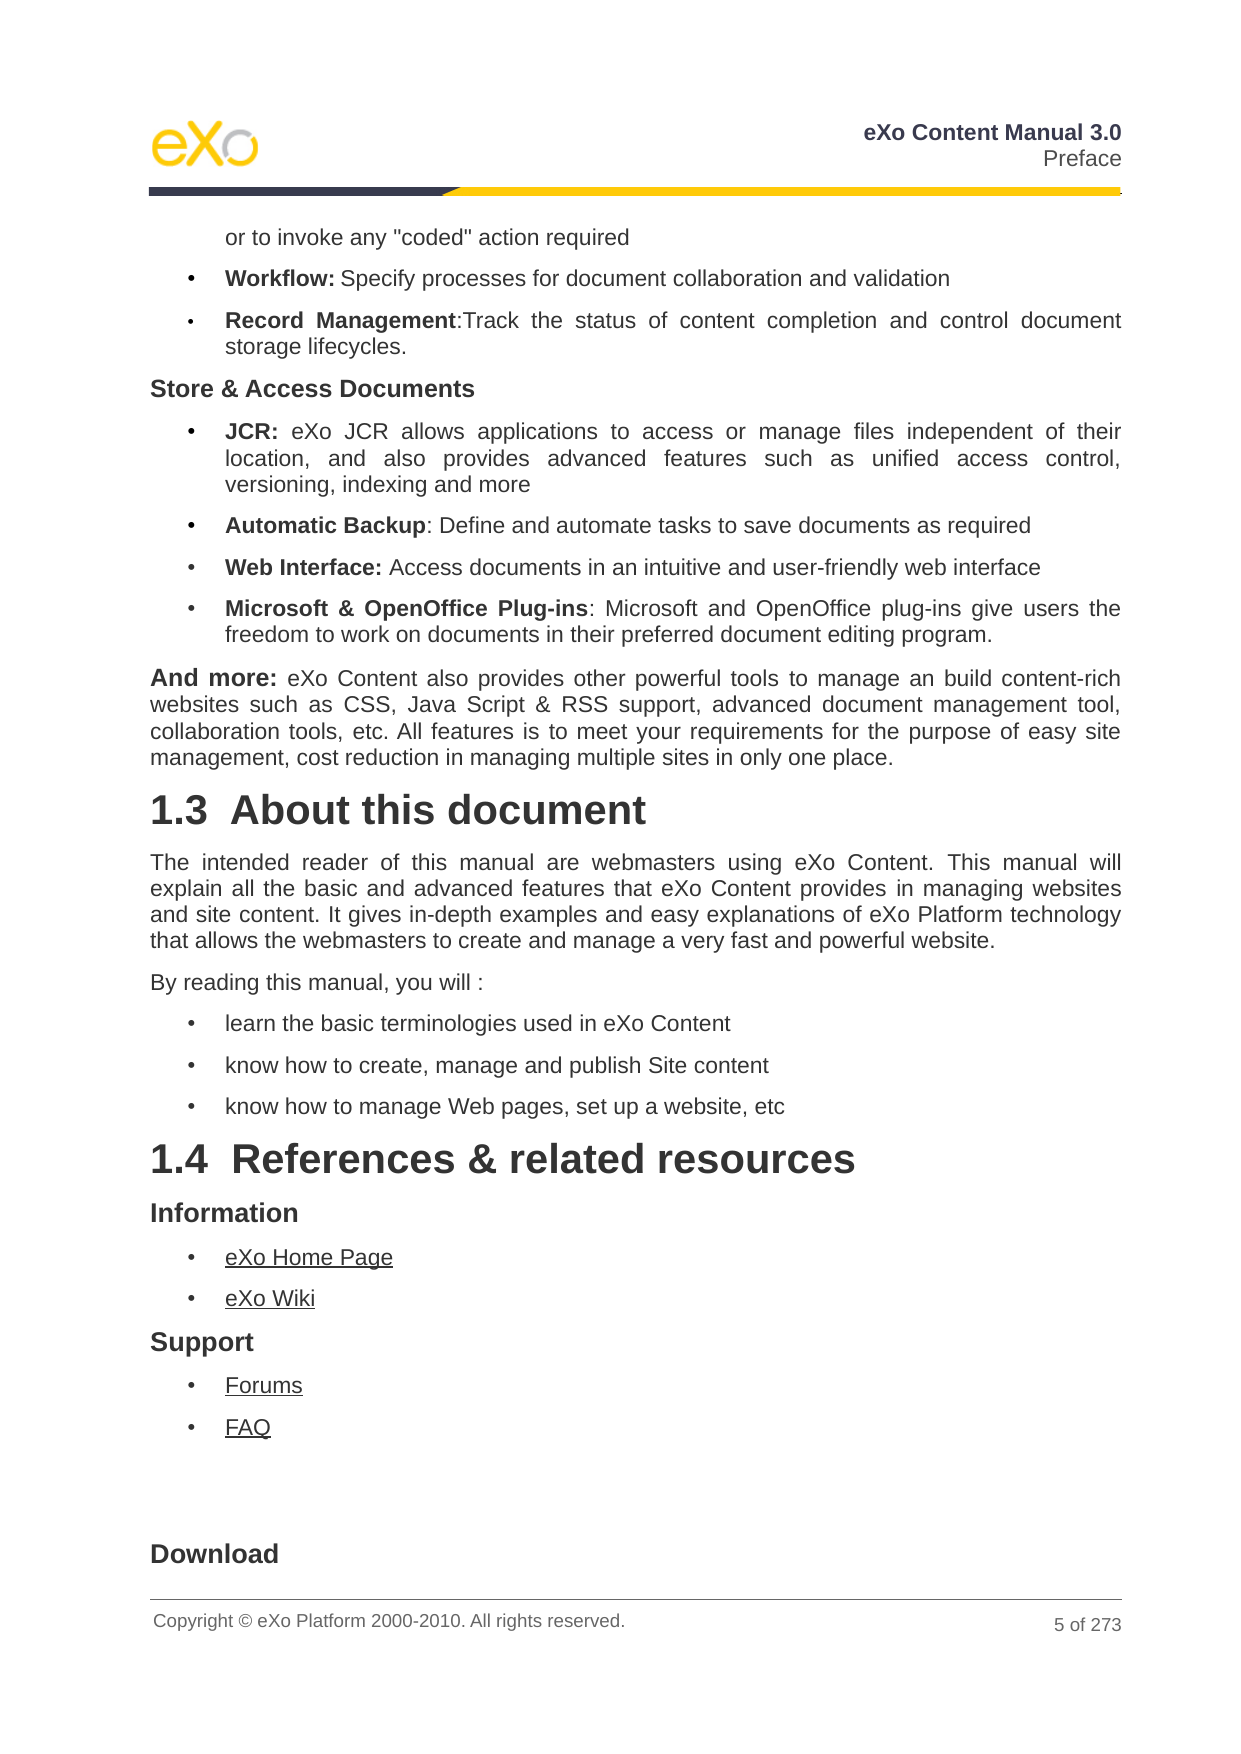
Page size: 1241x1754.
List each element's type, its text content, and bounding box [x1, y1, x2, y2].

picture [152, 120, 259, 167]
text By reading this manual, you will : [150, 969, 1122, 995]
text And more: eXo Content also provides other powerful tools to manage an build content-rich websites such as CSS, Java Script & RSS support, advanced document management tool, collaboration tools, etc. All features is to meet your requirements for the purpose of easy site management, cost reduction in managing multiple sites in only one place. [150, 663, 1122, 771]
list know how to manage Web pages, set up a website, etc [187, 1093, 1122, 1119]
text Download [150, 1538, 1122, 1569]
list or to invoke any "coded" action required [187, 223, 1122, 250]
list Microsoft & OpenOffice Plug-ins: Microsoft and OpenOffice plug-ins give users the freedom to work on documents in their preferred document editing program. [187, 595, 1122, 648]
list eXo Wiki [187, 1285, 1122, 1311]
list Web Interface: Access documents in an intuitive and user-friendly web interface [187, 554, 1122, 580]
subtitle About this document [150, 786, 1122, 833]
list FAQ [187, 1414, 1122, 1440]
list Workflow: Specify processes for document collaboration and validation [187, 265, 1122, 292]
picture [148, 187, 1121, 196]
text Support [150, 1326, 1122, 1357]
list Record Management:Track the status of content completion and control document storage lifecycles. [187, 307, 1122, 359]
subtitle References & related resources [150, 1134, 1122, 1182]
list Forums [187, 1372, 1122, 1399]
list JCR: eXo JCR allows applications to access or manage files independent of their location, and also provides advanced features such as unified access control, versioning, indexing and more [187, 418, 1122, 497]
list know how to create, manage and publish Site content [187, 1052, 1122, 1078]
list Automatic Backup: Define and automate tasks to save documents as required [187, 512, 1122, 539]
text Store & Access Documents [150, 374, 1122, 403]
text Information [150, 1197, 1122, 1228]
text The intended reader of this manual are webmasters using eXo Content. This manual will explain all the basic and advanced features that eXo Content provides in managing websites and site content. It gives in-depth examples and easy explanations of eXo Platform technology that allows the webmasters to create and manage a very fast and powerful website. [150, 848, 1122, 954]
list learn the basic terminologies used in eXo Content [187, 1010, 1122, 1037]
list eXo Home Page [187, 1243, 1122, 1270]
